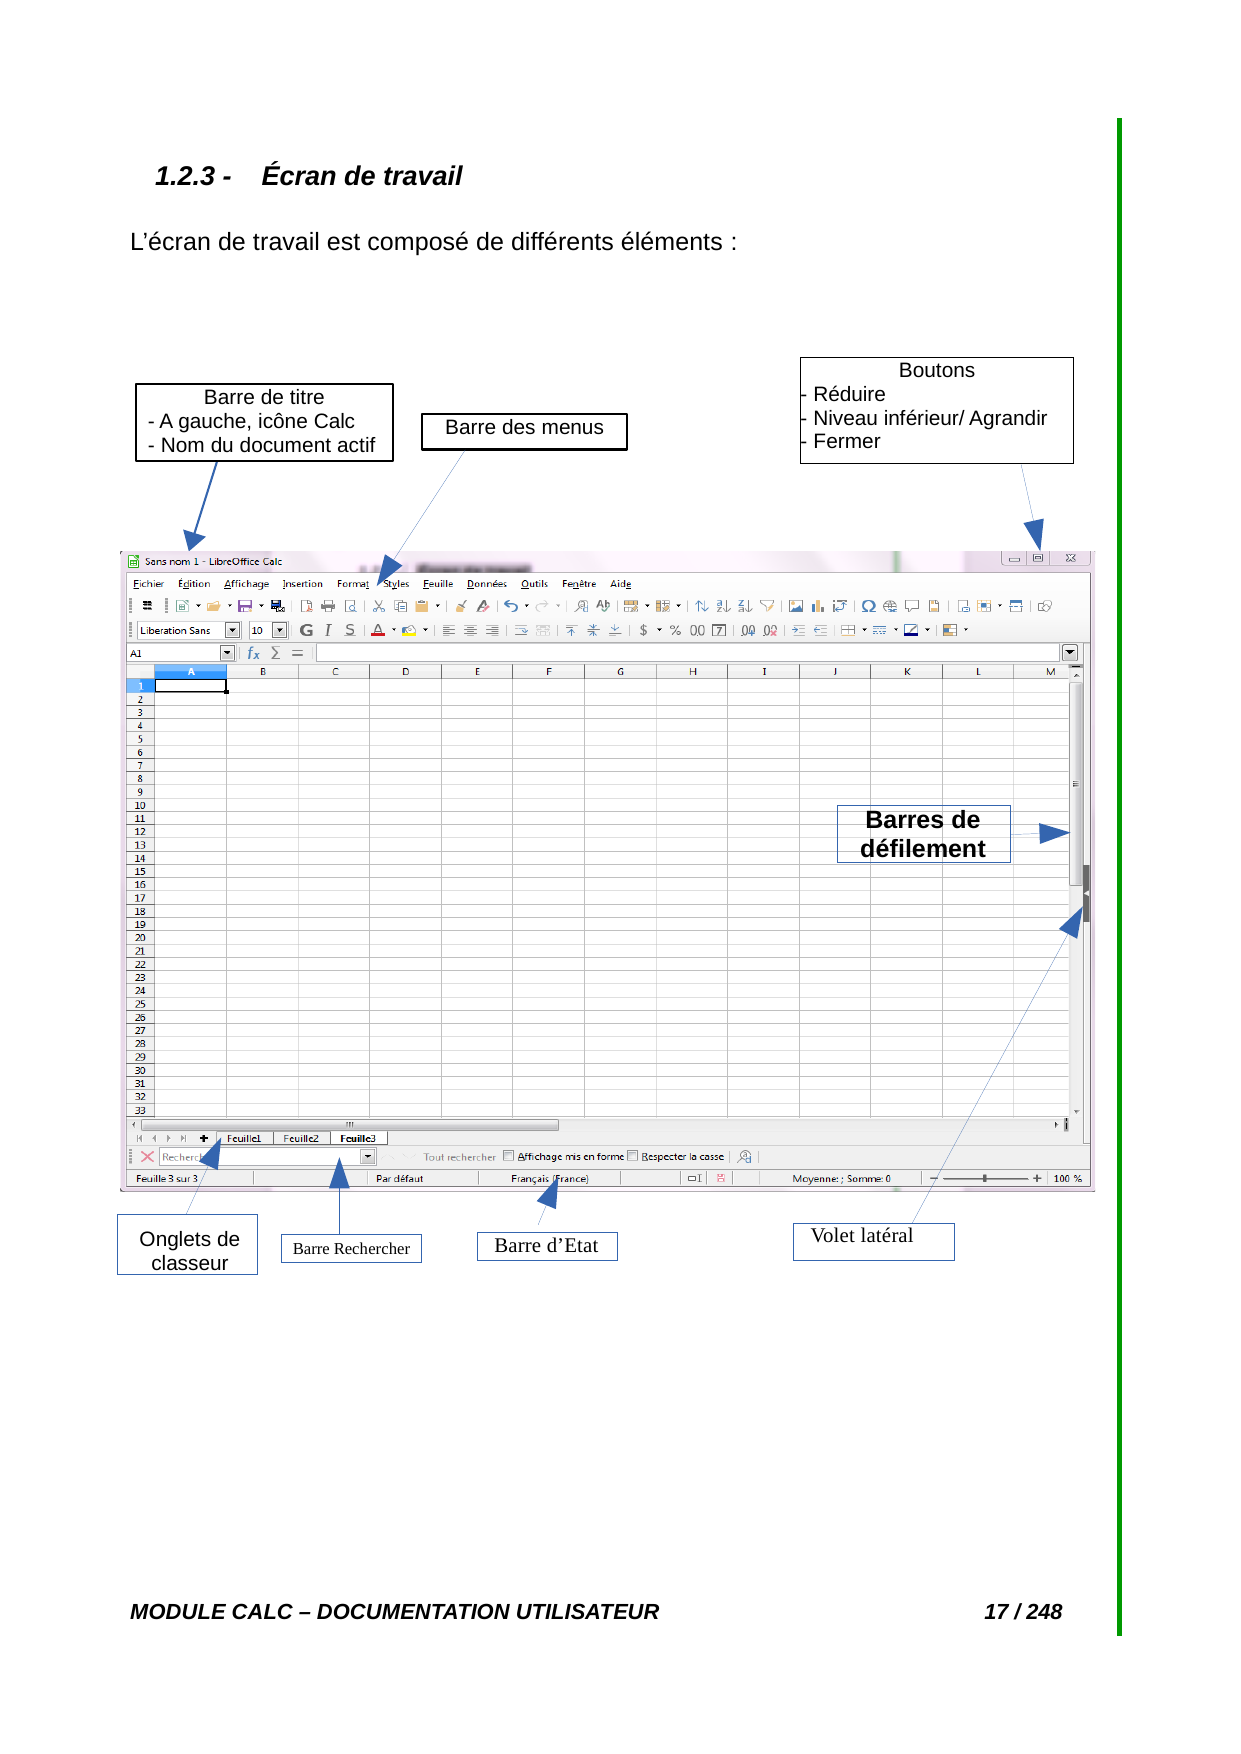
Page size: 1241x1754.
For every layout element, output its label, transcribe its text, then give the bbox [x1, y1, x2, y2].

text L’écran de travail est composé de différents éléments : [130, 226, 1105, 256]
picture [120, 551, 1096, 1192]
subtitle Écran de travail [155, 159, 1105, 190]
